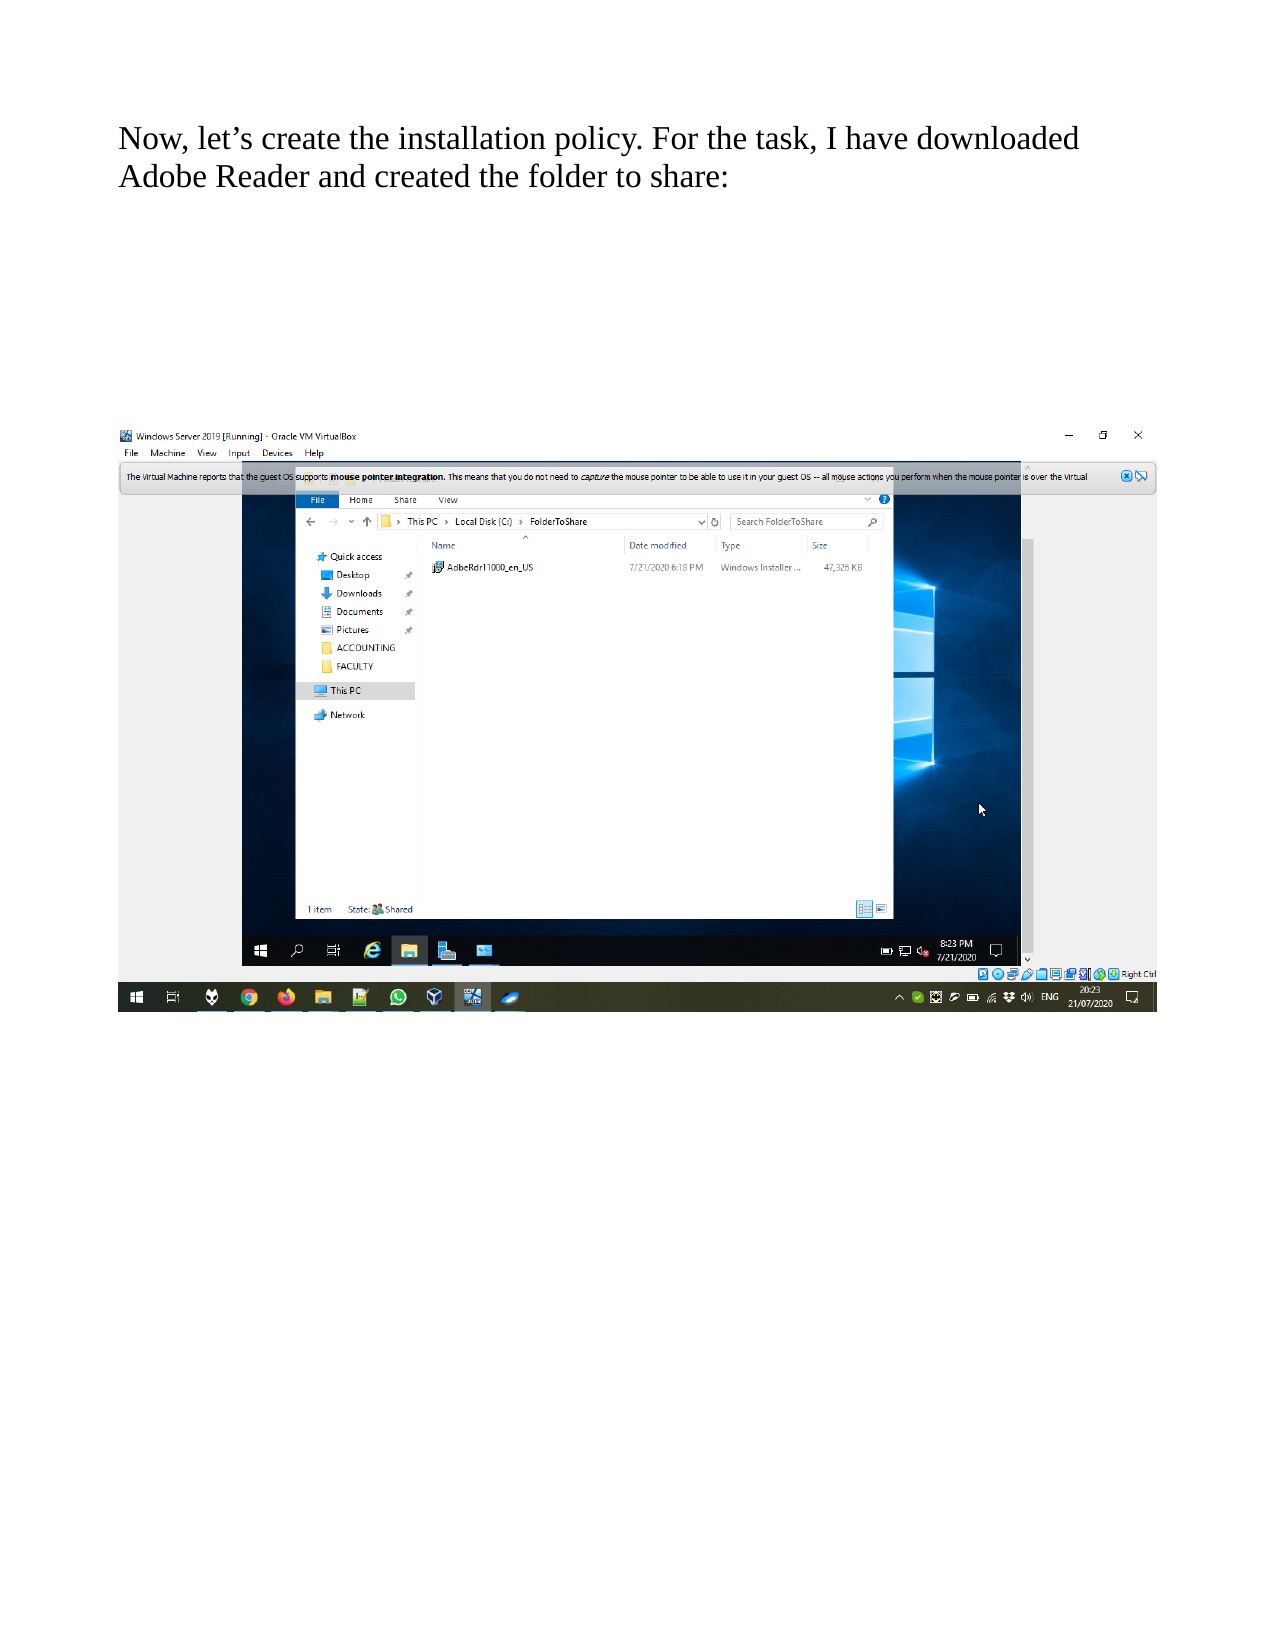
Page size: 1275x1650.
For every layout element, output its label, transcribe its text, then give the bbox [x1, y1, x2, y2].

picture [118, 427, 1157, 1012]
text Now, let’s create the installation policy. For the task, I have downloaded Adobe Reader and created the folder to share: [118, 118, 1157, 195]
